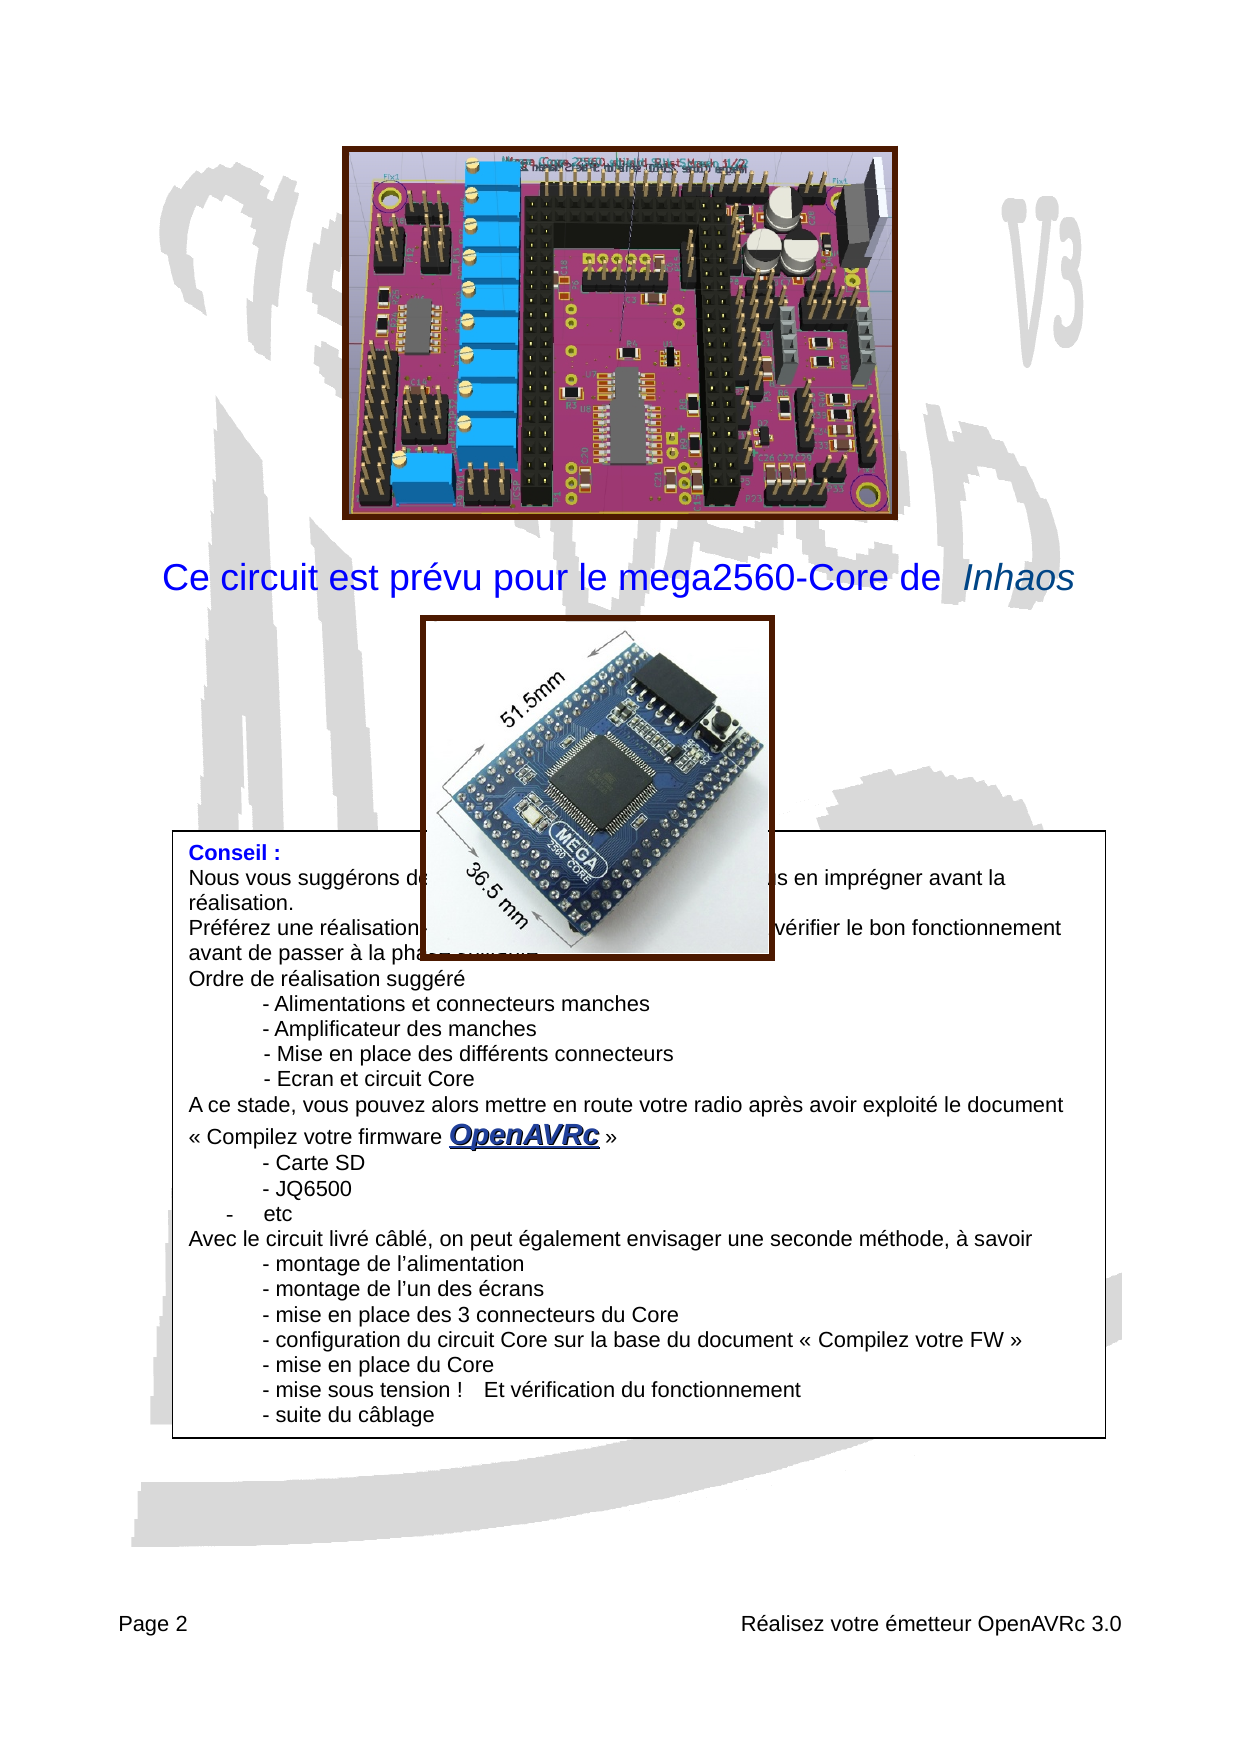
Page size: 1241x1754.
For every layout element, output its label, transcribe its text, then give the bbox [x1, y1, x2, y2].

picture [427, 622, 768, 953]
text - montage de l’un des écrans [188, 1276, 1089, 1302]
text [775, 839, 1089, 864]
text Avec le circuit livré câblé, on peut également envisager une seconde méthode, à savoir [188, 1226, 1089, 1251]
text - mise en place du Core [188, 1352, 1089, 1377]
text Ce circuit est prévu pour le mega2560-Core de Inhaos [118, 555, 1122, 598]
list - Mise en place des différents connecteurs [226, 1041, 1089, 1066]
text - mise sous tension ! Et vérification du fonctionnement [188, 1377, 1089, 1402]
text Nous vous suggérons de lire et relire ce document et de vous en imprégner avant la réalisation. [188, 864, 420, 915]
text - Carte SD [188, 1150, 1089, 1175]
text - Alimentations et connecteurs manches [188, 991, 1089, 1016]
text Conseil : [188, 839, 420, 864]
text Nous vous suggérons de lire et relire ce document et de vous en imprégner avant la réalisation. [775, 864, 1089, 915]
text - mise en place des 3 connecteurs du Core [188, 1302, 1089, 1327]
text - Amplificateur des manches [188, 1016, 1089, 1041]
list - Ecran et circuit Core [226, 1066, 1089, 1091]
text Préférez une réalisation « fonction par fonction » et tester et vérifier le bon fonctionnement avant de passer à la phase suivante. [188, 915, 1089, 965]
picture [349, 152, 892, 514]
text - configuration du circuit Core sur la base du document « Compilez votre FW » [188, 1327, 1089, 1352]
text - montage de l’alimentation [188, 1251, 1089, 1276]
text - JQ6500 [188, 1175, 1089, 1201]
text - suite du câblage [188, 1402, 1089, 1428]
text Ordre de réalisation suggéré [188, 965, 1089, 991]
text A ce stade, vous pouvez alors mettre en route votre radio après avoir exploité le document « Compilez votre firmware OpenAVRc » [188, 1091, 1089, 1150]
list etc [226, 1201, 1089, 1226]
